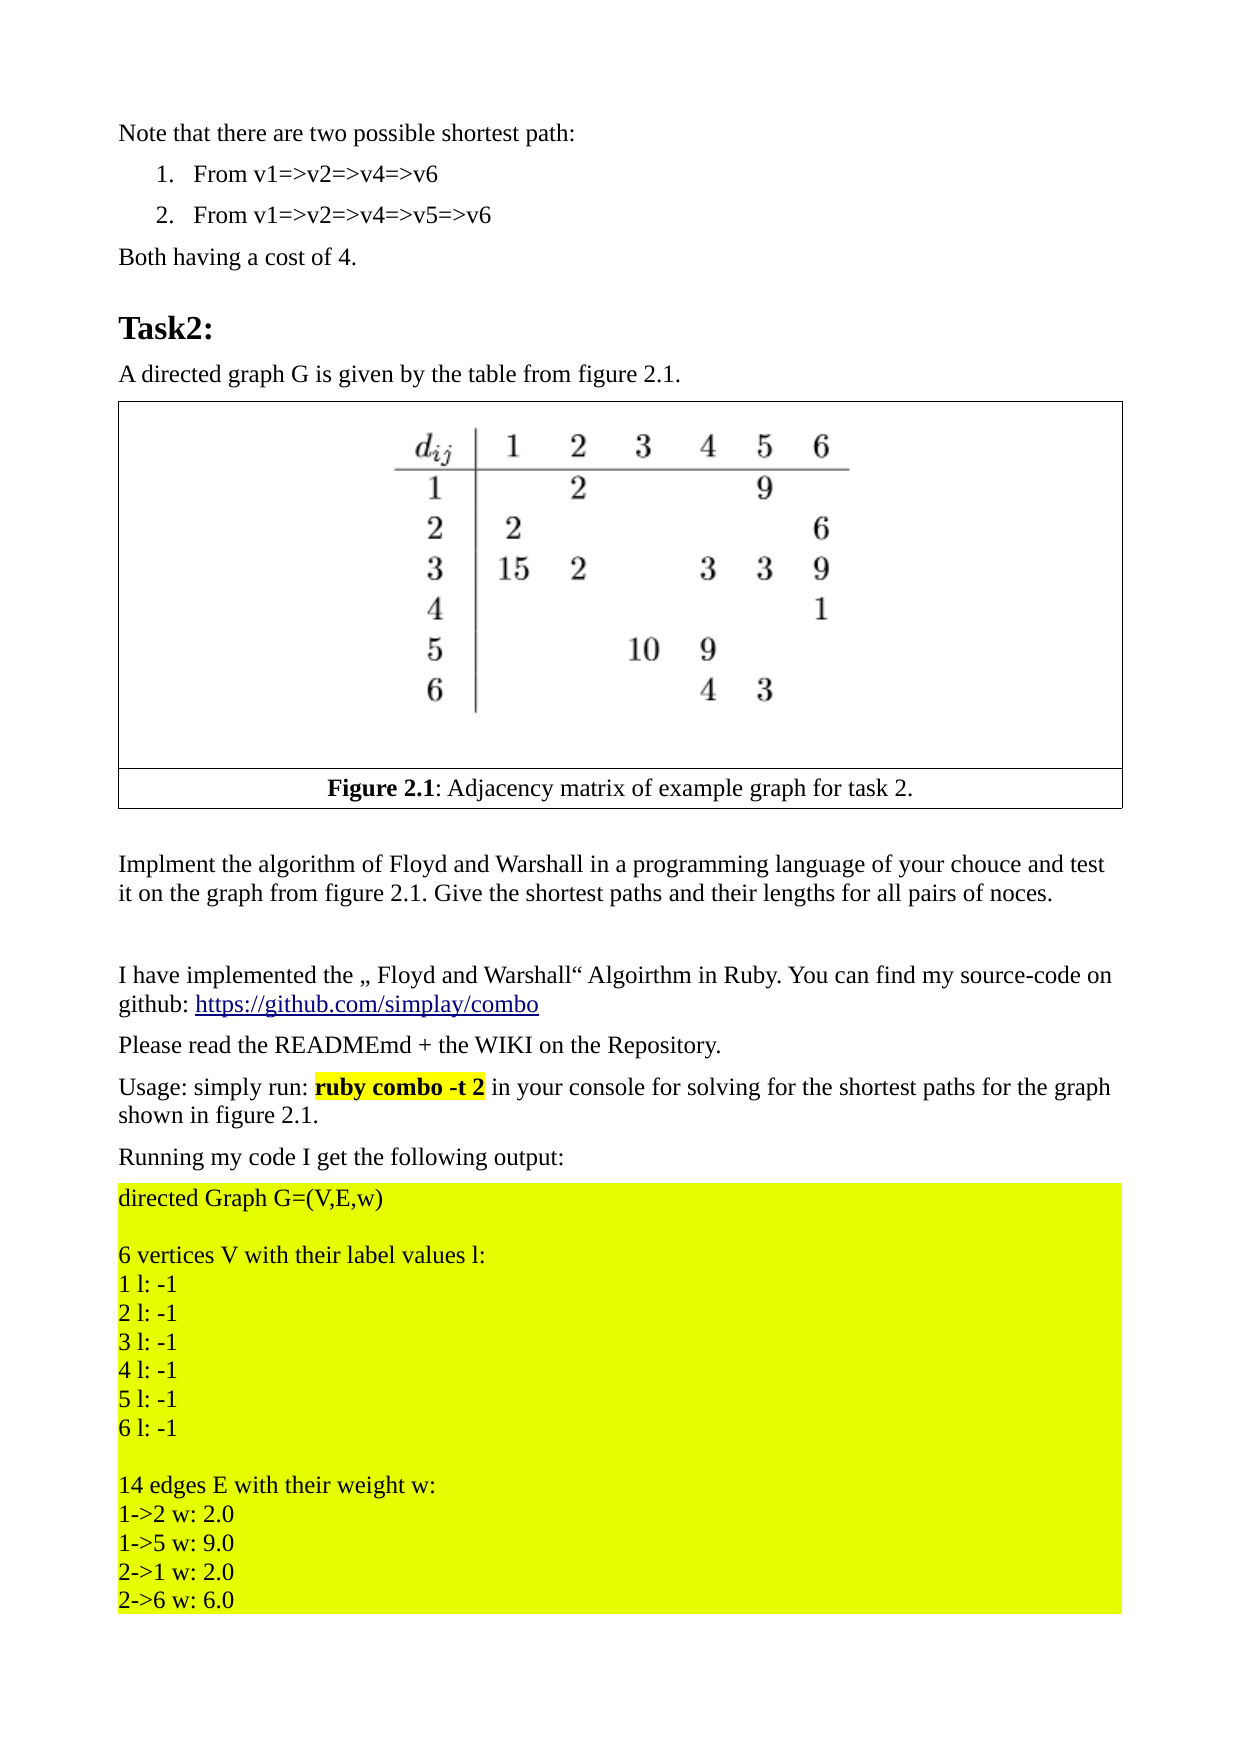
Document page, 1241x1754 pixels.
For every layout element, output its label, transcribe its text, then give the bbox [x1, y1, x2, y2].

list From v1=>v2=>v4=>v6 [156, 159, 1122, 188]
text Implment the algorithm of Floyd and Warshall in a programming language of your chouce and test it on the graph from figure 2.1. Give the shortest paths and their lengths for all pairs of noces. [118, 849, 1122, 907]
table_header [119, 402, 1122, 767]
text Usage: simply run: ruby combo -t 2 in your console for solving for the shortest paths for the graph shown in figure 2.1. [118, 1072, 1122, 1129]
text I have implemented the „ Floyd and Warshall“ Algoirthm in Ruby. You can find my source-code on github: https://github.com/simplay/combo [118, 960, 1122, 1018]
list From v1=>v2=>v4=>v5=>v6 [156, 201, 1122, 229]
table_cell Figure 2.1: Adjacency matrix of example graph for task 2. [119, 769, 1122, 808]
text Both having a cost of 4. [118, 242, 1122, 271]
text Please read the READMEmd + the WIKI on the Repository. [118, 1030, 1122, 1059]
text Note that there are two possible shortest path: [118, 118, 1122, 147]
text A directed graph G is given by the table from figure 2.1. [118, 359, 1122, 388]
text Running my code I get the following output: [118, 1142, 1122, 1170]
subtitle Task2: [118, 308, 1122, 347]
text directed Graph G=(V,E,w) 6 vertices V with their label values l: 1 l: -1 2 l: -1 3 l: -1 4 l: -1 5 l: -1 6 l: -1 14 edges E with their weight w: 1->2 w: 2.0 1->5 w: 9.0 2->1 w: 2.0 2->6 w: 6.0 [118, 1183, 1122, 1614]
